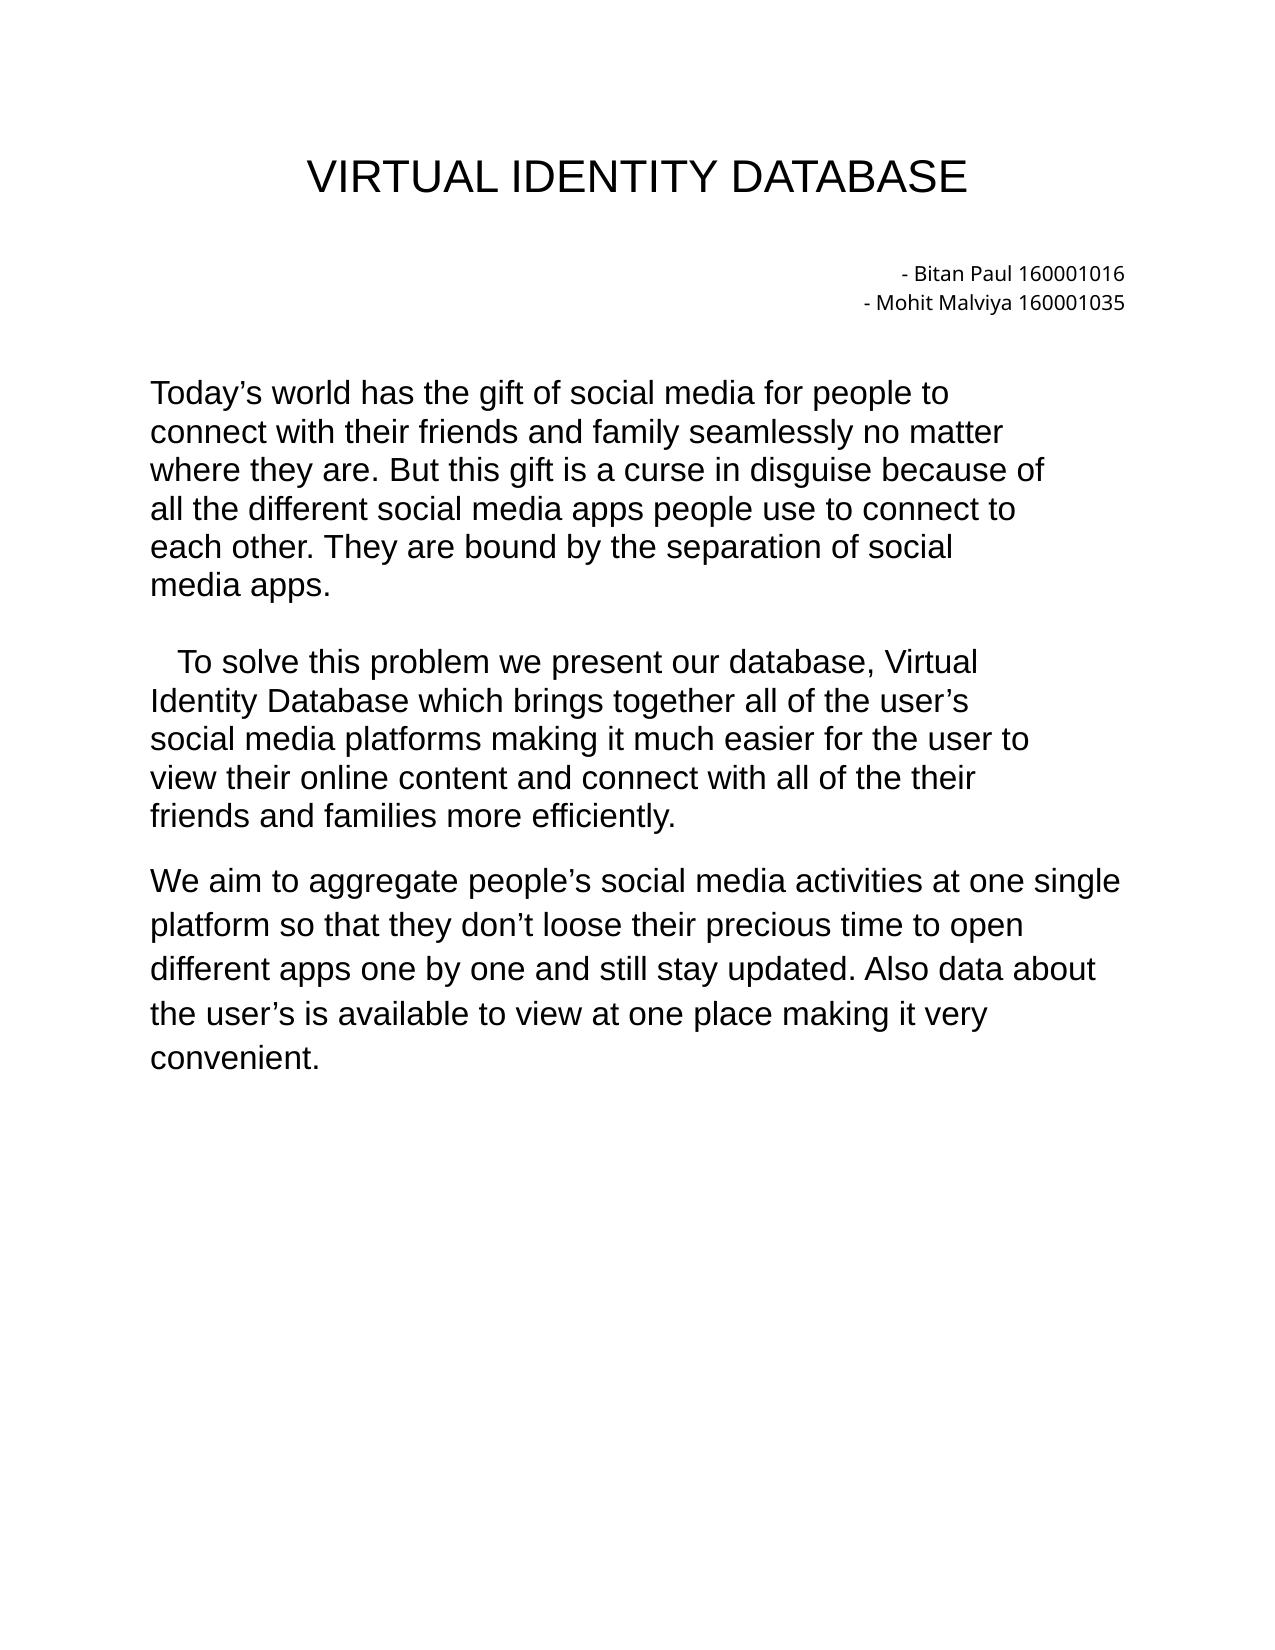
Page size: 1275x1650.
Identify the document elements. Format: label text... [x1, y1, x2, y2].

text view their online content and connect with all of the their [150, 758, 1125, 796]
text VIRTUAL IDENTITY DATABASE [150, 150, 1125, 203]
text where they are. But this gift is a curse in disguise because of [150, 450, 1125, 489]
text social media platforms making it much easier for the user to [150, 719, 1125, 758]
text To solve this problem we present our database, Virtual [150, 642, 1125, 681]
text Today’s world has the gift of social media for people to [150, 373, 1125, 412]
text media apps. [150, 566, 1125, 604]
text friends and families more efficiently. [150, 796, 1125, 834]
text - Mohit Malviya 160001035 [150, 288, 1125, 316]
text each other. They are bound by the separation of social [150, 527, 1125, 566]
text We aim to aggregate people’s social media activities at one single platform so that they don’t loose their precious time to open different apps one by one and still stay updated. Also data about the user’s is available to view at one place making it very convenient. [150, 861, 1125, 1076]
text Identity Database which brings together all of the user’s [150, 681, 1125, 719]
text connect with their friends and family seamlessly no matter [150, 412, 1125, 450]
text all the different social media apps people use to connect to [150, 489, 1125, 527]
text - Bitan Paul 160001016 [150, 259, 1125, 288]
